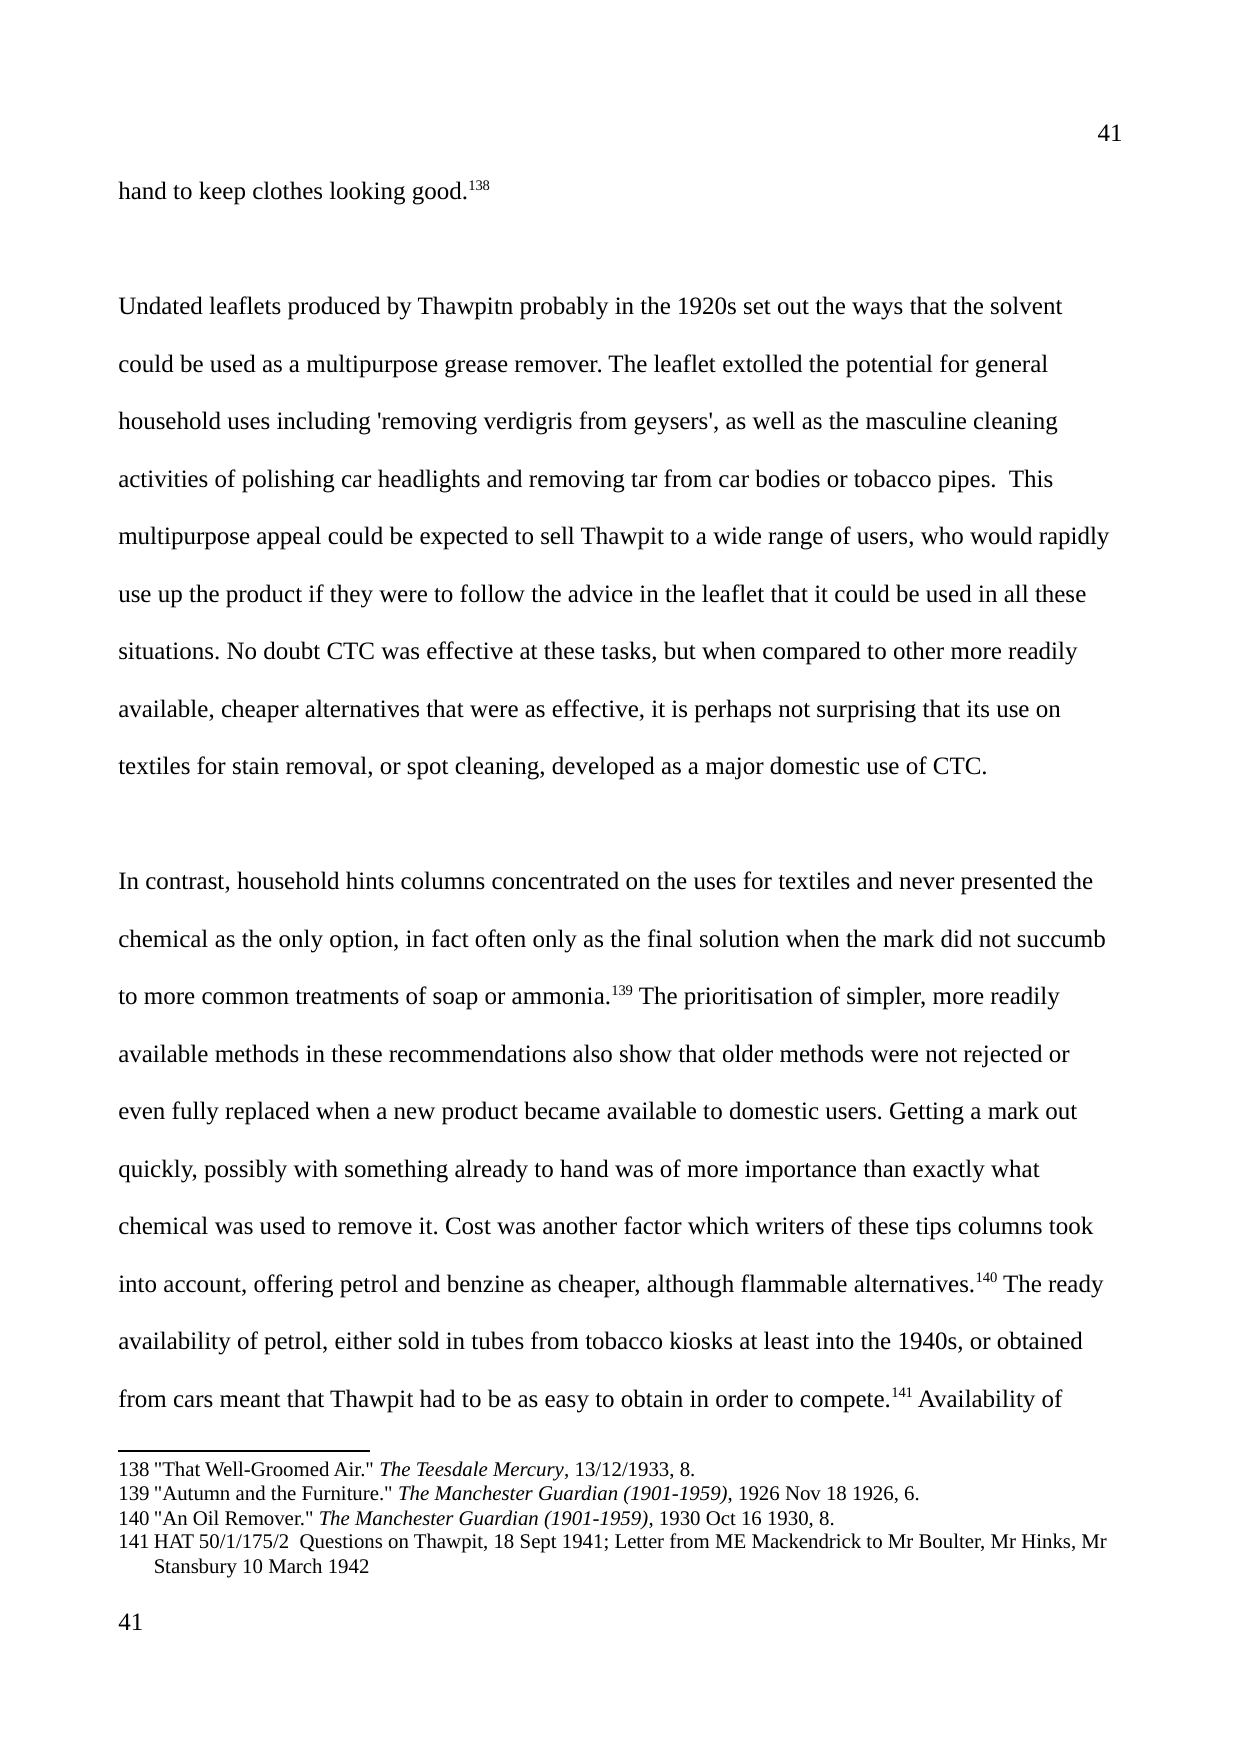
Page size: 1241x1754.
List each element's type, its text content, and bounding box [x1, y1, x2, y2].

text In contrast, household hints columns concentrated on the uses for textiles and never presented the chemical as the only option, in fact often only as the final solution when the mark did not succumb to more common treatments of soap or ammonia. The prioritisation of simpler, more readily available methods in these recommendations also show that older methods were not rejected or even fully replaced when a new product became available to domestic users. Getting a mark out quickly, possibly with something already to hand was of more importance than exactly what chemical was used to remove it. Cost was another factor which writers of these tips columns took into account, offering petrol and benzine as cheaper, although flammable alternatives. The ready availability of petrol, either sold in tubes from tobacco kiosks at least into the 1940s, or obtained from cars meant that Thawpit had to be as easy to obtain in order to compete. Availability of [118, 866, 1122, 1413]
text HAT 50/1/175/2 Questions on Thawpit, 18 Sept 1941; Letter from ME Mackendrick to Mr Boulter, Mr Hinks, Mr Stansbury 10 March 1942 [118, 1529, 1122, 1578]
text "Autumn and the Furniture." The Manchester Guardian (1901-1959), 1926 Nov 18 1926, 6. [118, 1481, 1122, 1505]
text "An Oil Remover." The Manchester Guardian (1901-1959), 1930 Oct 16 1930, 8. [118, 1505, 1122, 1529]
text "That Well-Groomed Air." The Teesdale Mercury, 13/12/1933, 8. [118, 1457, 1122, 1481]
text hand to keep clothes looking good. [118, 176, 1122, 205]
text Undated leaflets produced by Thawpitn probably in the 1920s set out the ways that the solvent could be used as a multipurpose grease remover. The leaflet extolled the potential for general household uses including 'removing verdigris from geysers', as well as the masculine cleaning activities of polishing car headlights and removing tar from car bodies or tobacco pipes. This multipurpose appeal could be expected to sell Thawpit to a wide range of users, who would rapidly use up the product if they were to follow the advice in the leaflet that it could be used in all these situations. No doubt CTC was effective at these tasks, but when compared to other more readily available, cheaper alternatives that were as effective, it is perhaps not surprising that its use on textiles for stain removal, or spot cleaning, developed as a major domestic use of CTC. [118, 291, 1122, 780]
